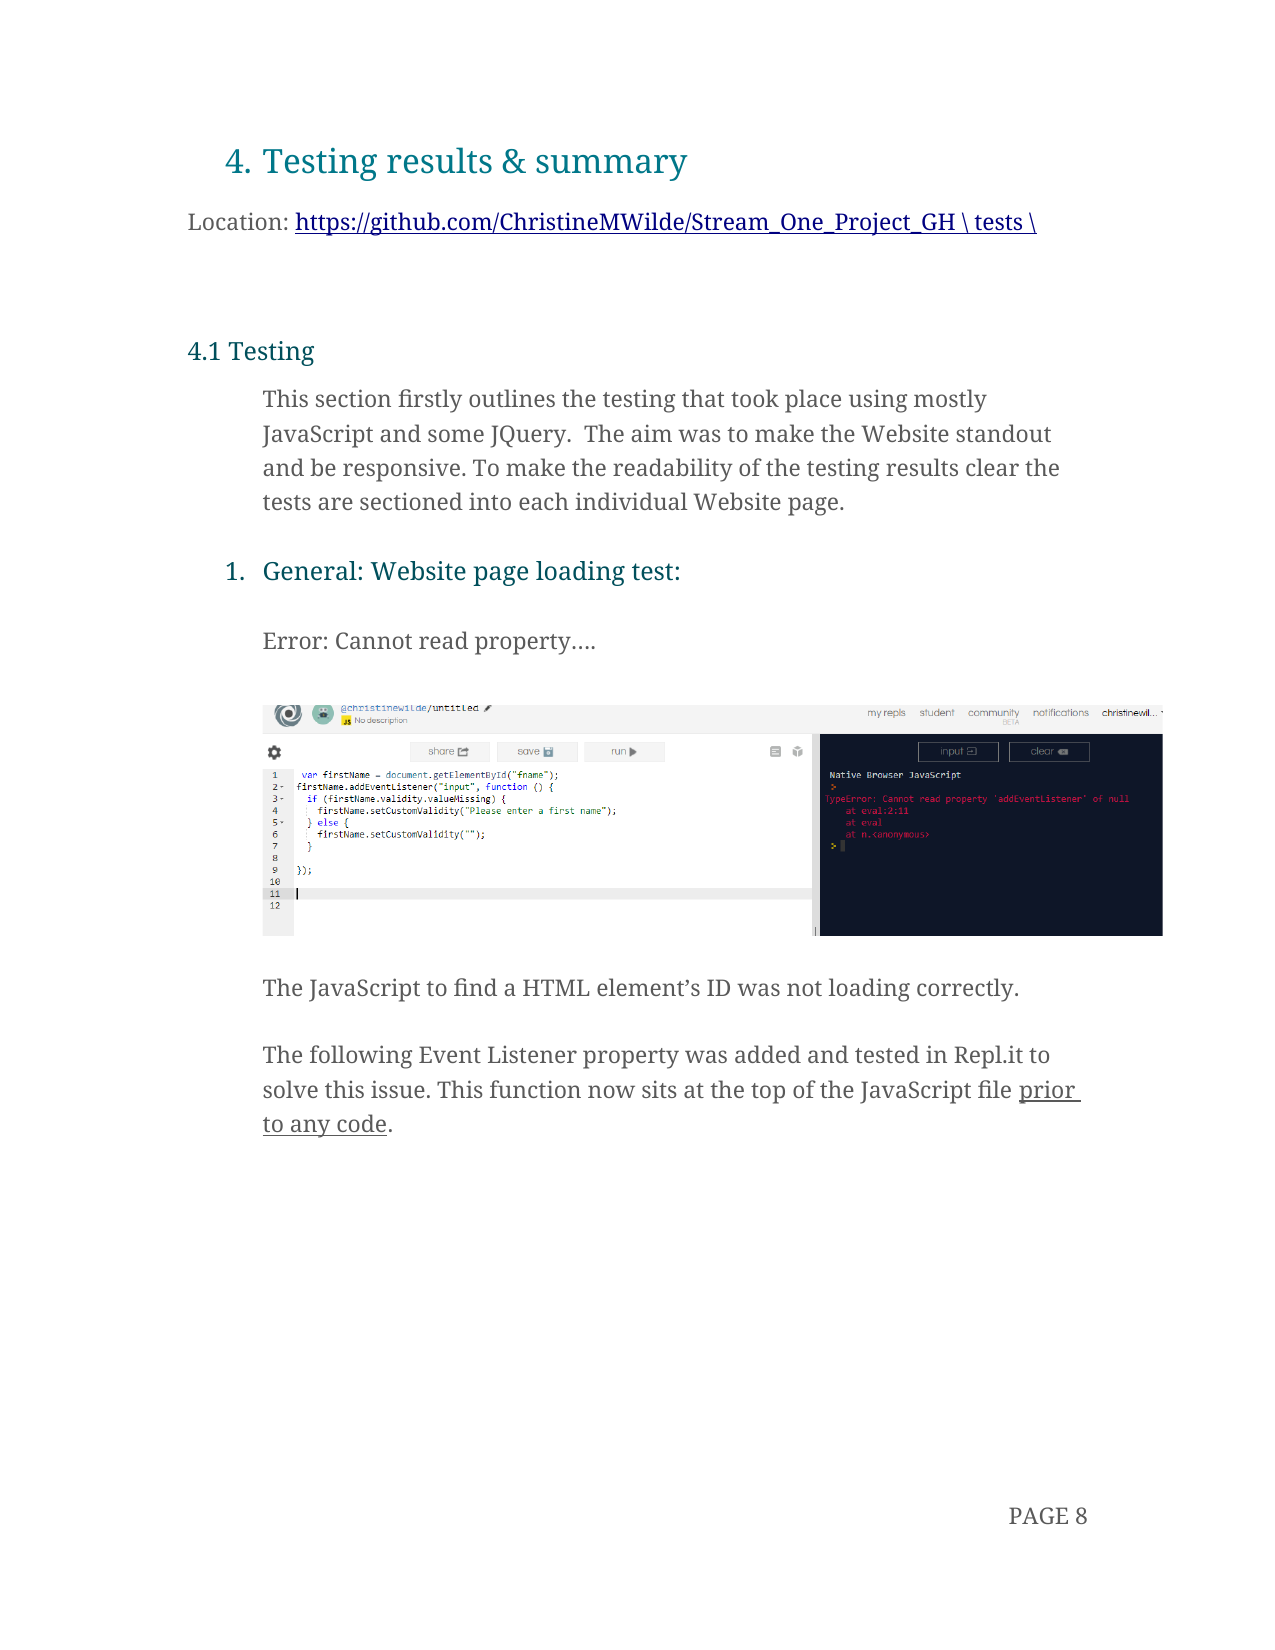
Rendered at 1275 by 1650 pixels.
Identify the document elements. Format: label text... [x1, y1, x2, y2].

subtitle 4.1 Testing [187, 333, 1087, 367]
list Error: Cannot read property…. [262, 625, 1087, 656]
list General: Website page loading test: [225, 554, 1087, 588]
list The JavaScript to find a HTML element’s ID was not loading correctly. [262, 972, 1087, 1003]
text Location: https://github.com/ChristineMWilde/Stream_One_Project_GH \ tests \ [187, 206, 1087, 237]
subtitle Testing results & summary [225, 137, 1087, 183]
list This section firstly outlines the testing that took place using mostly JavaScript and some JQuery. The aim was to make the Website standout and be responsive. To make the readability of the testing results clear the tests are sectioned into each individual Website page. [262, 383, 1087, 517]
list The following Event Listener property was added and tested in Repl.it to solve this issue. This function now sits at the top of the JavaScript file prior to any code. [262, 1039, 1087, 1139]
